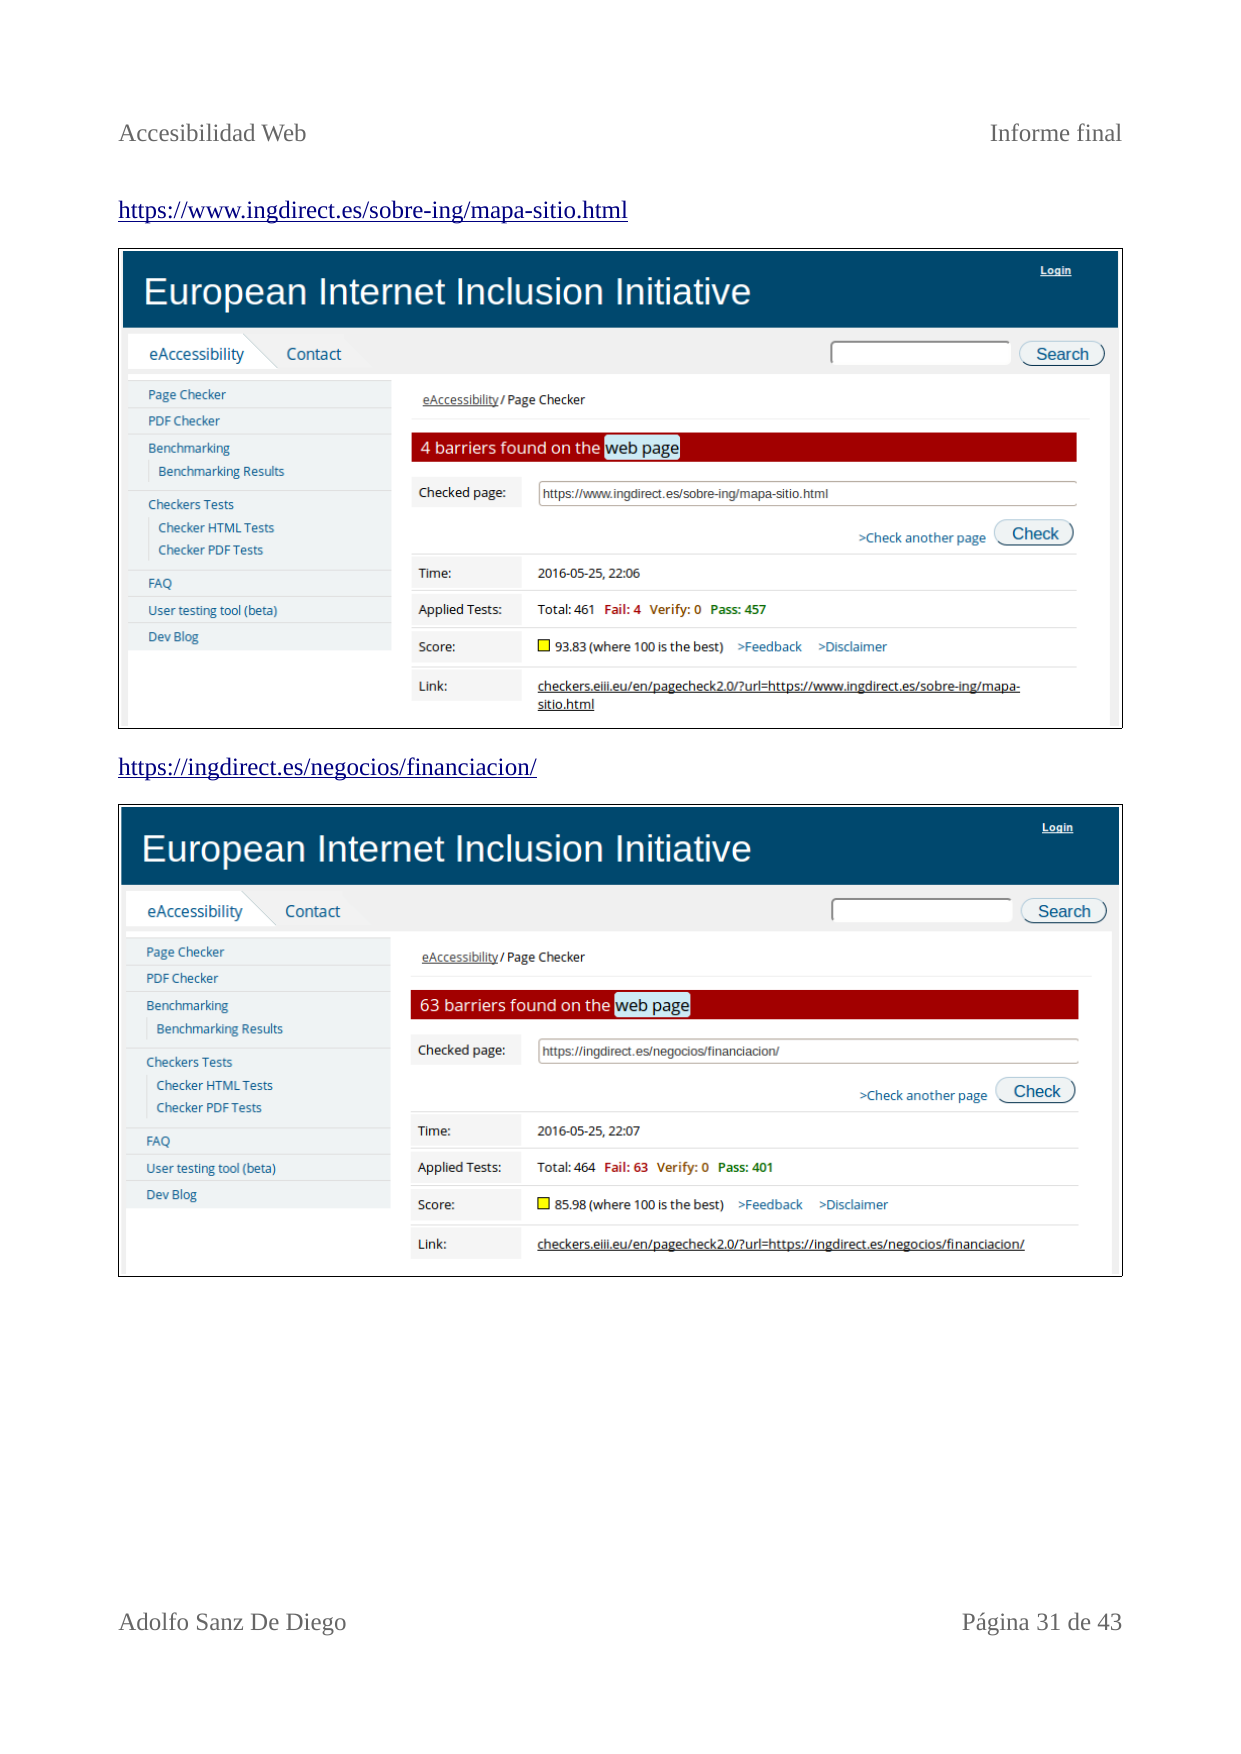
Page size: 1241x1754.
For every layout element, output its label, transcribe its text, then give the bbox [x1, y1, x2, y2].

picture [192, 285, 202, 304]
picture [674, 842, 694, 861]
picture [203, 285, 221, 304]
picture [170, 285, 187, 304]
picture [647, 280, 670, 304]
picture [121, 885, 1119, 1274]
picture [732, 285, 750, 304]
picture [190, 842, 200, 861]
text https://www.ingdirect.es/sobre-ing/mapa-sitio.html [118, 196, 1122, 224]
picture [121, 251, 1119, 726]
picture [627, 285, 643, 304]
picture [381, 842, 410, 861]
picture [435, 837, 445, 861]
picture [246, 285, 264, 304]
picture [458, 279, 463, 304]
picture [361, 285, 379, 304]
picture [168, 842, 185, 861]
picture [732, 842, 751, 861]
picture [360, 842, 378, 861]
text https://ingdirect.es/negocios/financiacion/ [118, 752, 1122, 781]
picture [350, 280, 360, 304]
picture [415, 285, 433, 304]
picture [329, 842, 345, 861]
picture [515, 285, 532, 304]
picture [617, 279, 622, 304]
picture [223, 842, 241, 869]
picture [694, 837, 730, 861]
picture [694, 280, 730, 304]
picture [673, 285, 693, 304]
picture [555, 842, 560, 861]
picture [202, 842, 220, 861]
picture [556, 285, 560, 304]
picture [507, 278, 512, 304]
picture [487, 842, 503, 861]
picture [536, 842, 552, 861]
picture [435, 280, 445, 304]
picture [225, 285, 243, 312]
picture [536, 285, 552, 304]
picture [382, 285, 411, 304]
picture [244, 842, 262, 861]
picture [265, 842, 304, 861]
picture [563, 842, 581, 861]
picture [319, 836, 324, 861]
picture [144, 836, 165, 861]
picture [585, 842, 602, 861]
picture [320, 279, 325, 304]
picture [627, 842, 643, 861]
picture [507, 835, 512, 861]
picture [267, 285, 305, 304]
picture [467, 285, 484, 304]
picture [414, 842, 433, 861]
picture [617, 836, 622, 861]
picture [457, 836, 462, 861]
picture [648, 837, 671, 861]
picture [1041, 267, 1071, 276]
picture [563, 285, 582, 304]
picture [585, 285, 602, 304]
picture [466, 842, 483, 861]
picture [1042, 824, 1073, 833]
picture [348, 837, 359, 861]
picture [146, 279, 167, 304]
picture [488, 285, 504, 304]
picture [515, 842, 532, 861]
picture [330, 285, 347, 304]
